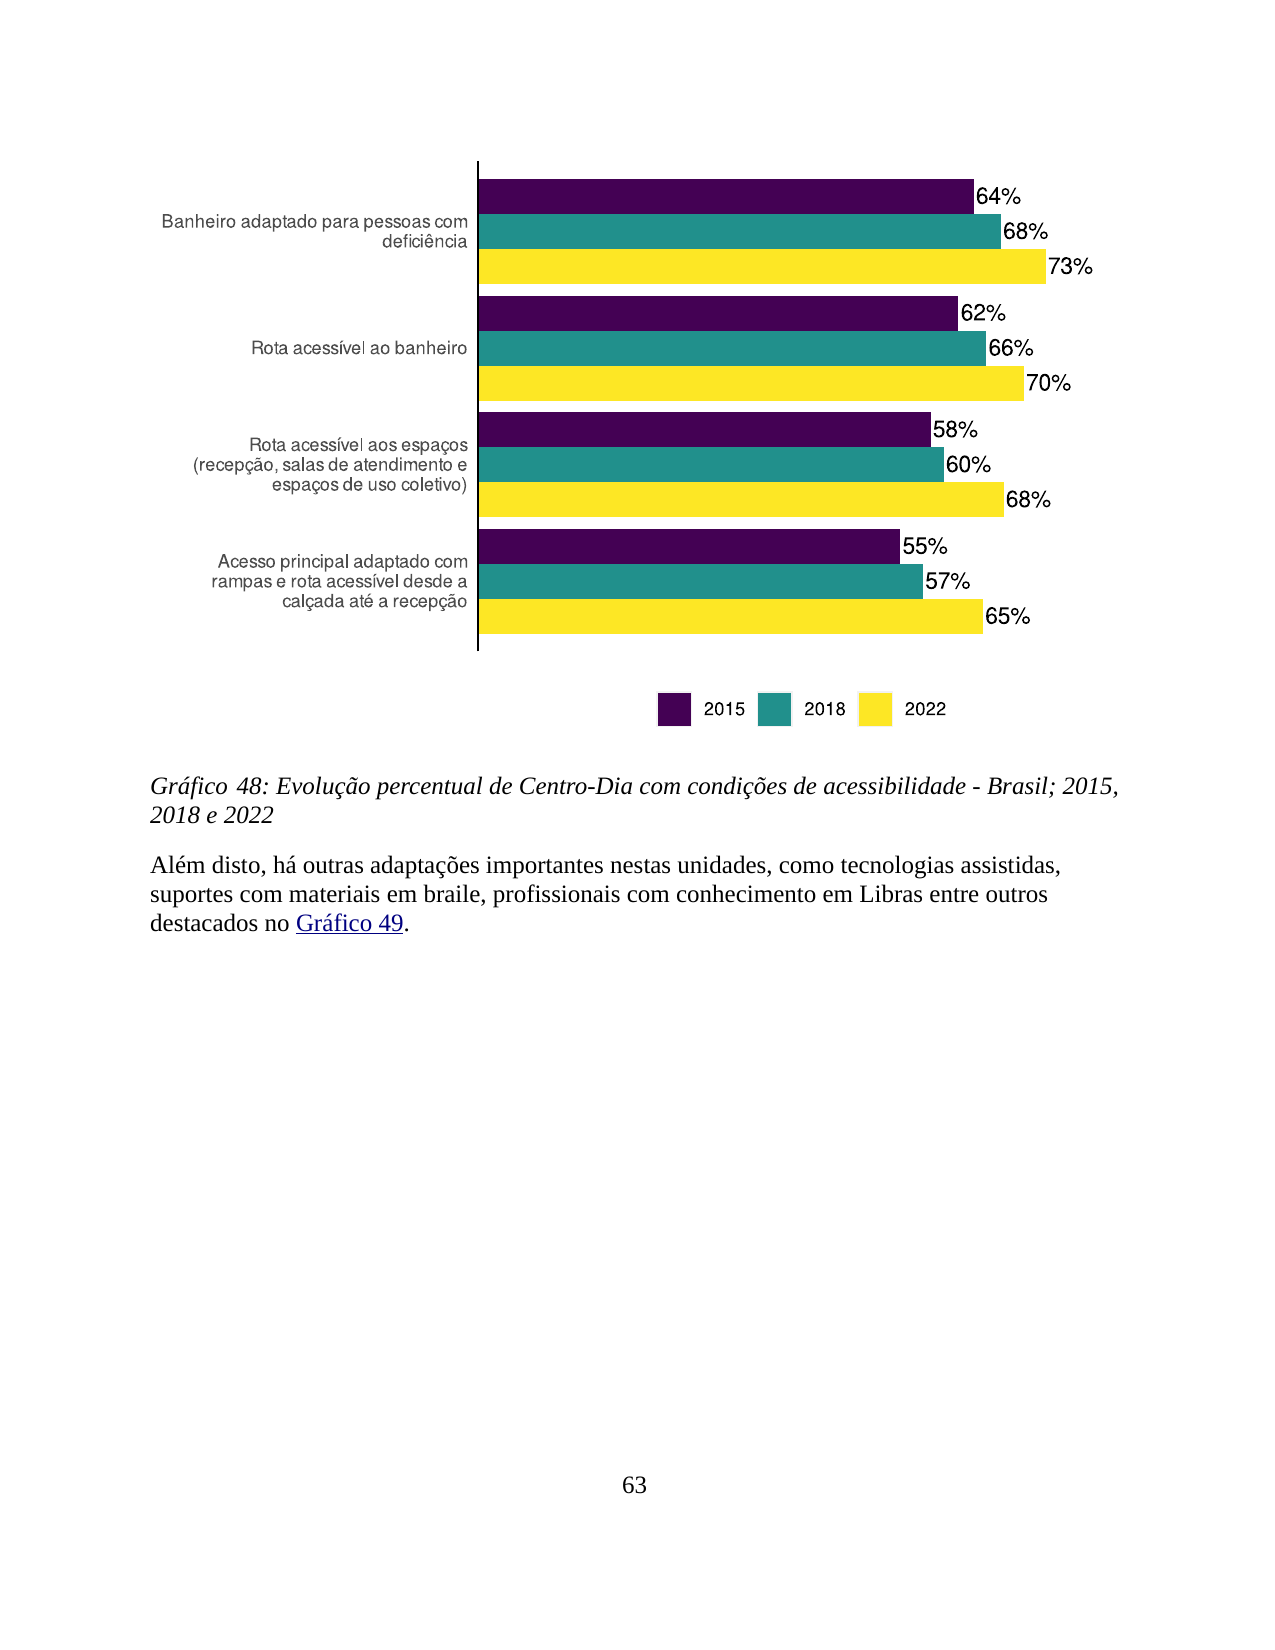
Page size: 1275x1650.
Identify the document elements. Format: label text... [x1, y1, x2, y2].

table_header Gráfico 48: Evolução percentual de Centro-Dia com condições de acessibilidade - Brasil; 2015, 2018 e 2022 [150, 751, 1125, 841]
text Além disto, há outras adaptações importantes nestas unidades, como tecnologias assistidas, suportes com materiais em braile, profissionais com conhecimento em Libras entre outros destacados no Gráfico 49. [150, 850, 1125, 937]
